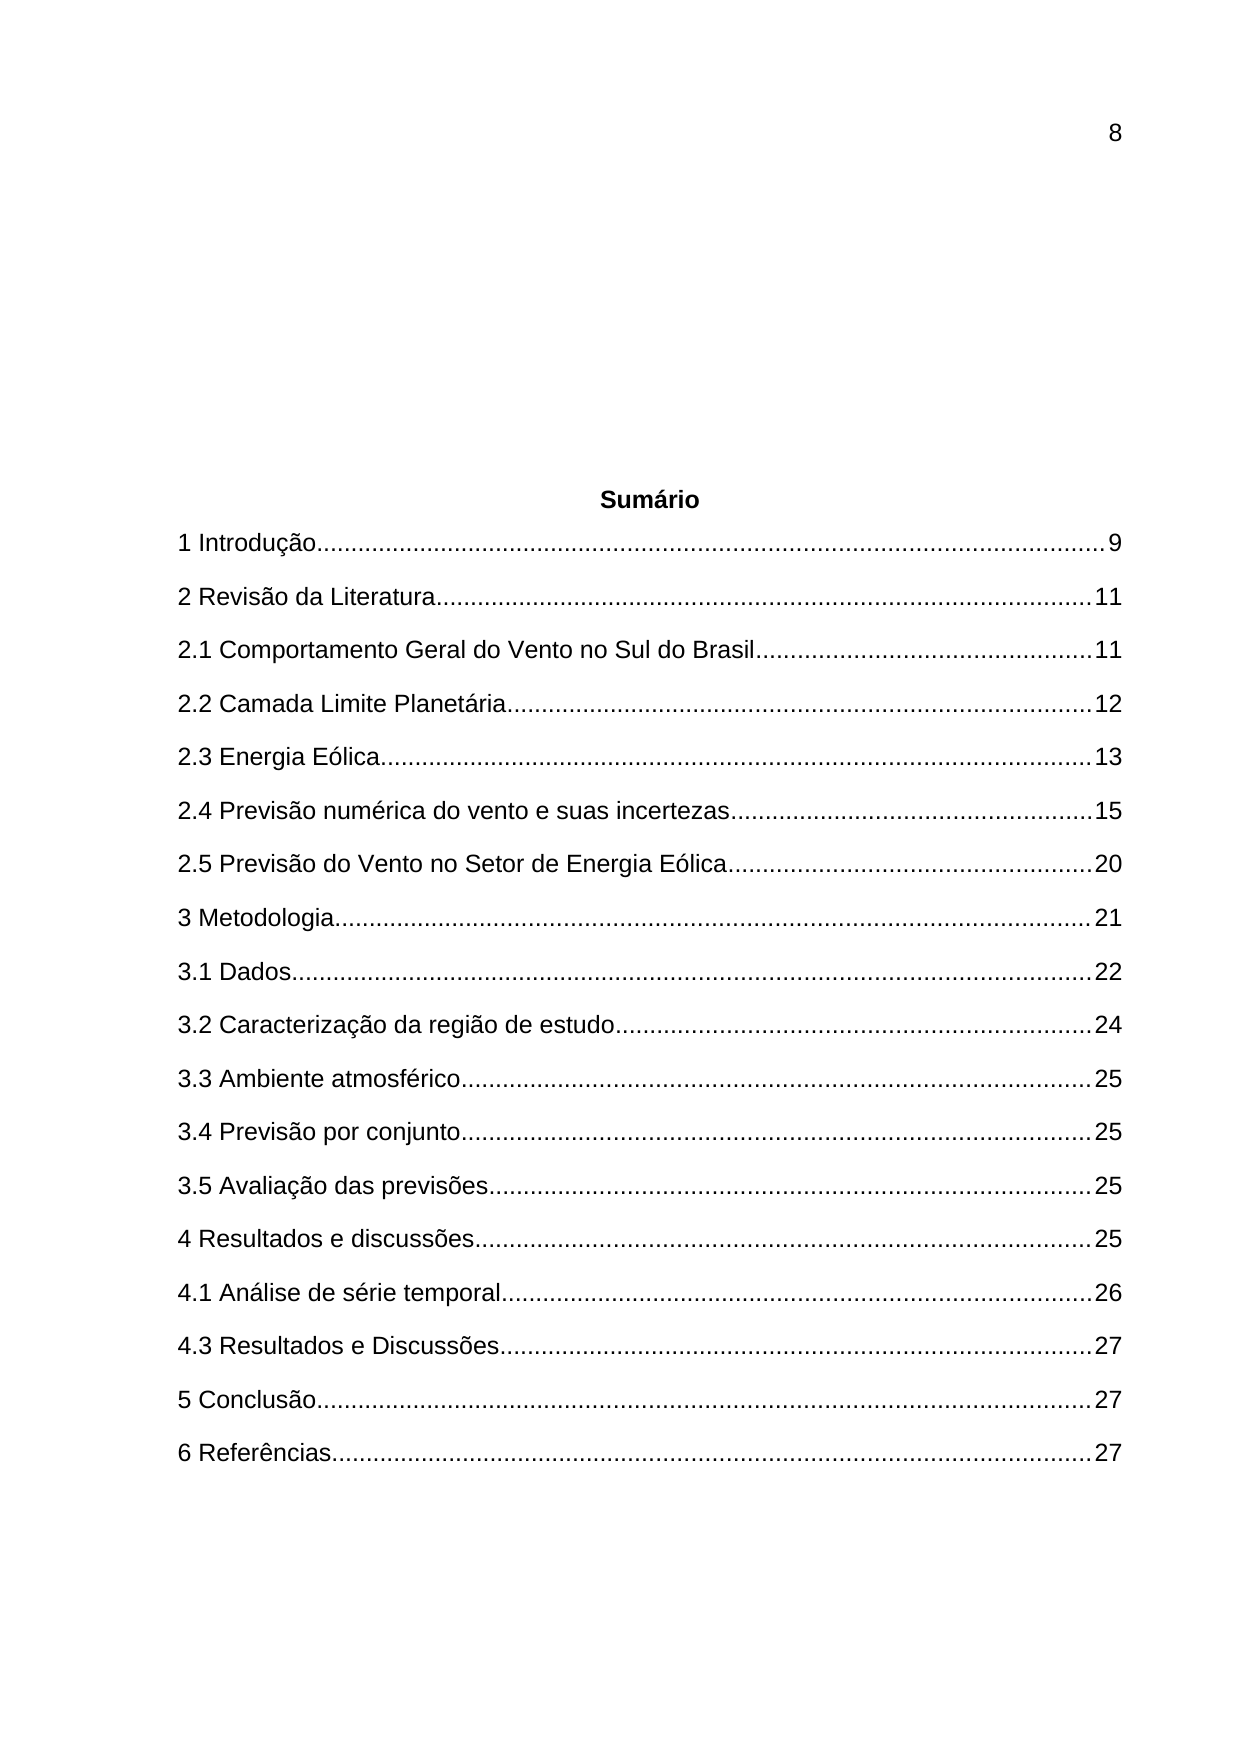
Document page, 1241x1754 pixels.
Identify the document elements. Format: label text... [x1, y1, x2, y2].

text 1 Introdução 9 [177, 528, 1122, 557]
text 5 Conclusão 27 [177, 1385, 1122, 1413]
text 2.3 Energia Eólica 13 [177, 742, 1122, 771]
text 2.4 Previsão numérica do vento e suas incertezas 15 [177, 796, 1122, 824]
text Sumário [177, 485, 1122, 514]
text 3.2 Caracterização da região de estudo 24 [177, 1010, 1122, 1039]
text 6 Referências 27 [177, 1438, 1122, 1467]
text 2.1 Comportamento Geral do Vento no Sul do Brasil 11 [177, 635, 1122, 664]
text 4 Resultados e discussões 25 [177, 1224, 1122, 1253]
text 2.5 Previsão do Vento no Setor de Energia Eólica 20 [177, 849, 1122, 878]
text 2.2 Camada Limite Planetária 12 [177, 689, 1122, 717]
text 3.3 Ambiente atmosférico 25 [177, 1063, 1122, 1092]
text 3.5 Avaliação das previsões 25 [177, 1171, 1122, 1199]
text 2 Revisão da Literatura 11 [177, 582, 1122, 610]
text 3.1 Dados 22 [177, 956, 1122, 985]
text 3.4 Previsão por conjunto 25 [177, 1117, 1122, 1146]
text 4.1 Análise de série temporal 26 [177, 1278, 1122, 1306]
text 4.3 Resultados e Discussões 27 [177, 1331, 1122, 1360]
text 3 Metodologia 21 [177, 903, 1122, 932]
